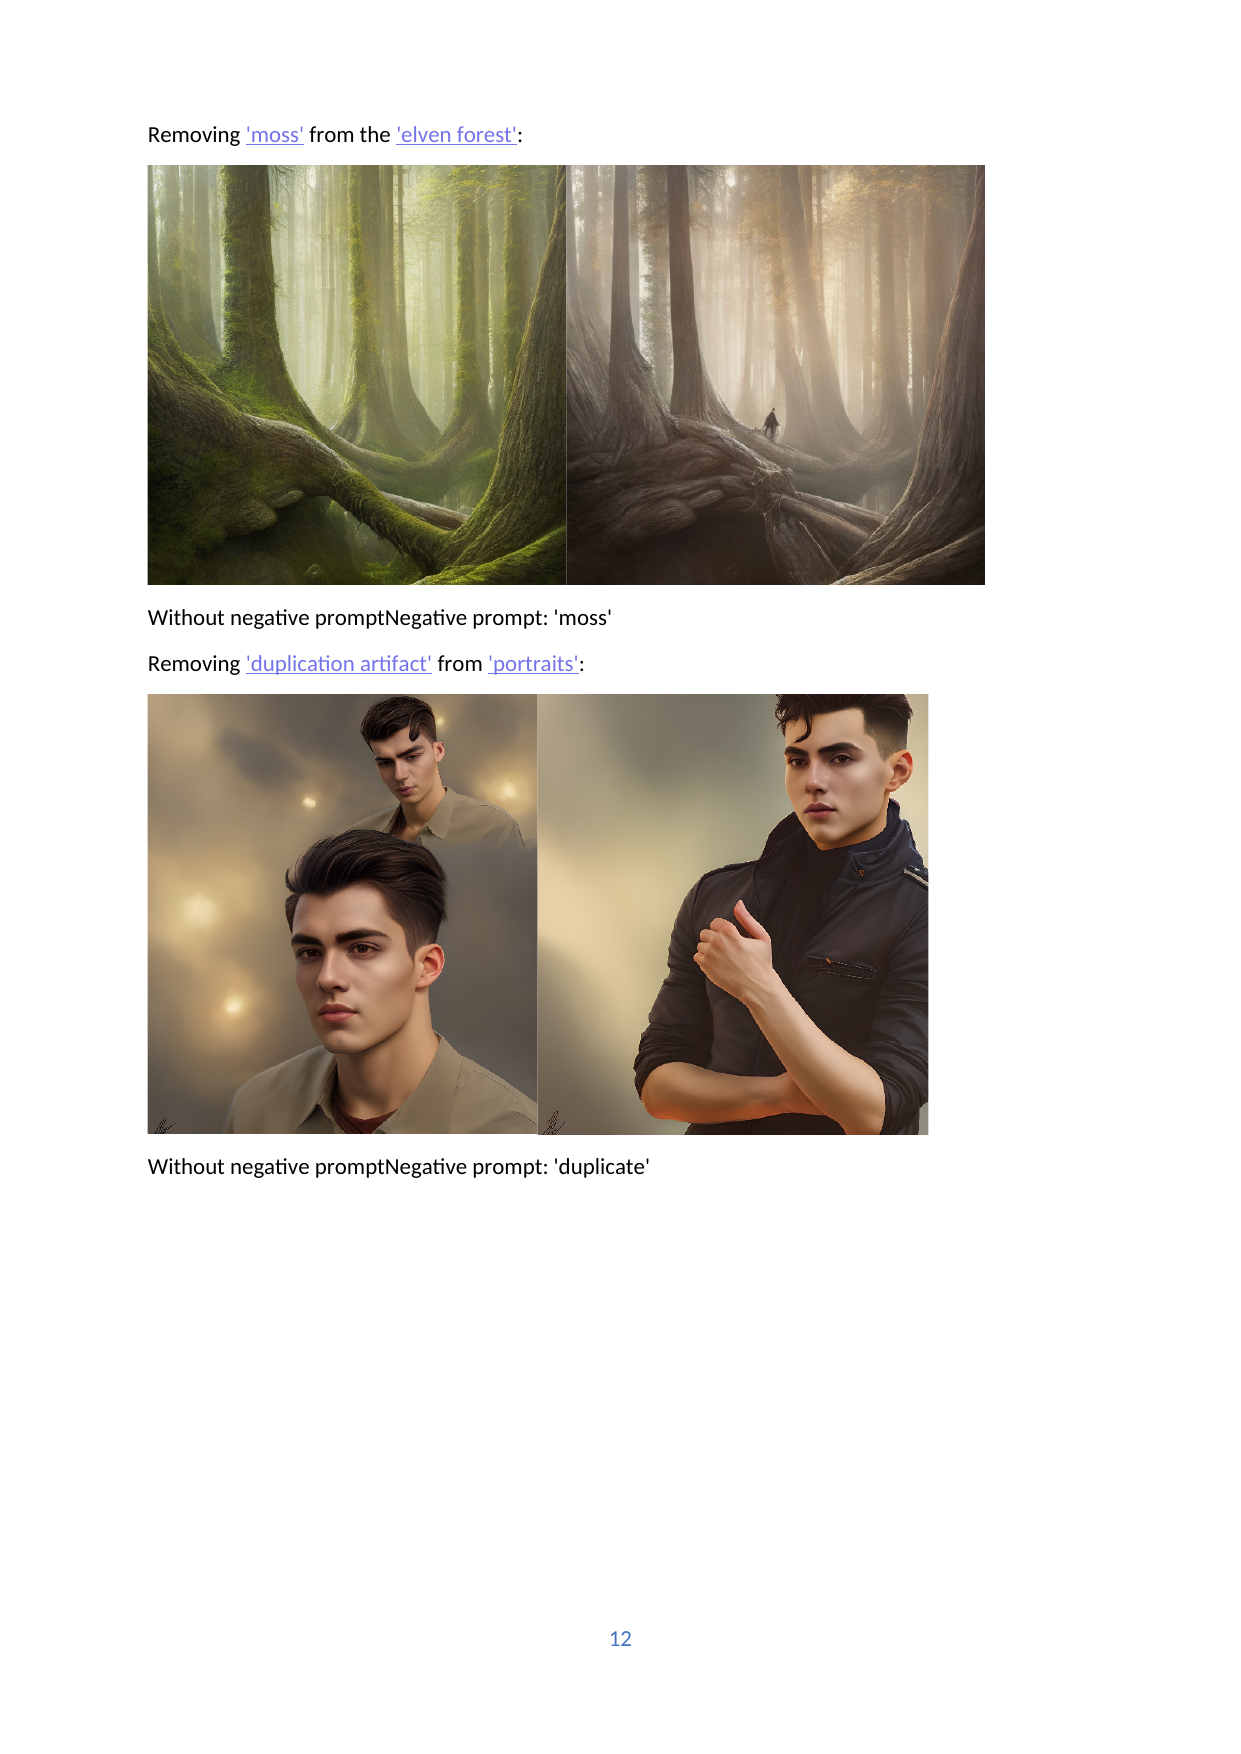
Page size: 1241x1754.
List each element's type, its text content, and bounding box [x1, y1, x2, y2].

text Without negative promptNegative prompt: 'moss' [148, 603, 1093, 631]
text Removing 'duplication artifact' from 'portraits': [148, 649, 1093, 677]
text Without negative promptNegative prompt: 'duplicate' [148, 1152, 1093, 1180]
text Removing 'moss' from the 'elven forest': [148, 120, 1093, 148]
